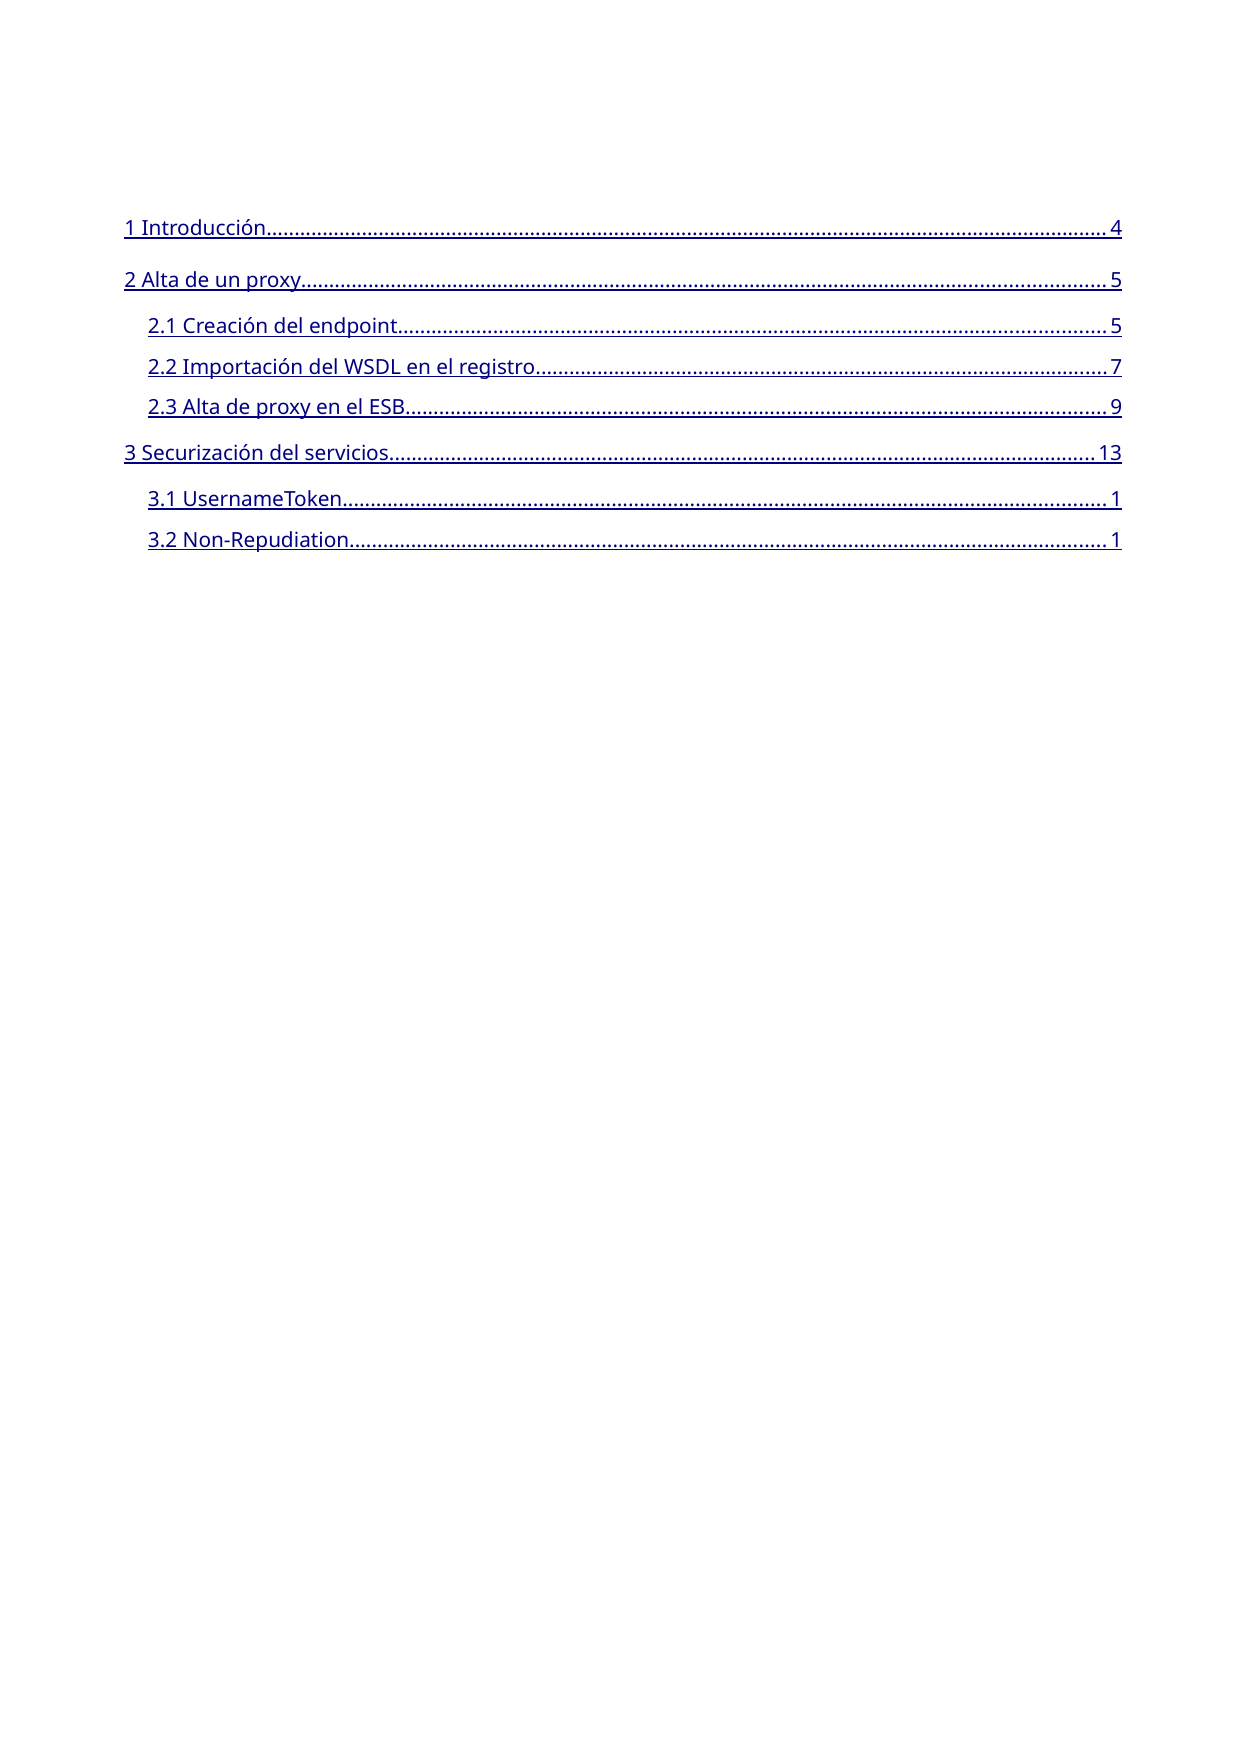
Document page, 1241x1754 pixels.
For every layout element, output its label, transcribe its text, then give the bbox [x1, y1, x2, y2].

subtitle ÍNDICE [118, 162, 1122, 202]
text 3 Securización del servicios 13 [124, 438, 1122, 462]
text 2 Alta de un proxy 5 [124, 265, 1122, 289]
text 1 Introducción 4 [124, 213, 1122, 237]
text 2.2 Importación del WSDL en el registro 7 [148, 352, 1122, 376]
text 2.1 Creación del endpoint 5 [148, 311, 1122, 336]
text 3.1 UsernameToken 1 [148, 484, 1122, 508]
text 2.3 Alta de proxy en el ESB 9 [148, 392, 1122, 416]
text 3.2 Non-Repudiation 1 [148, 525, 1122, 549]
